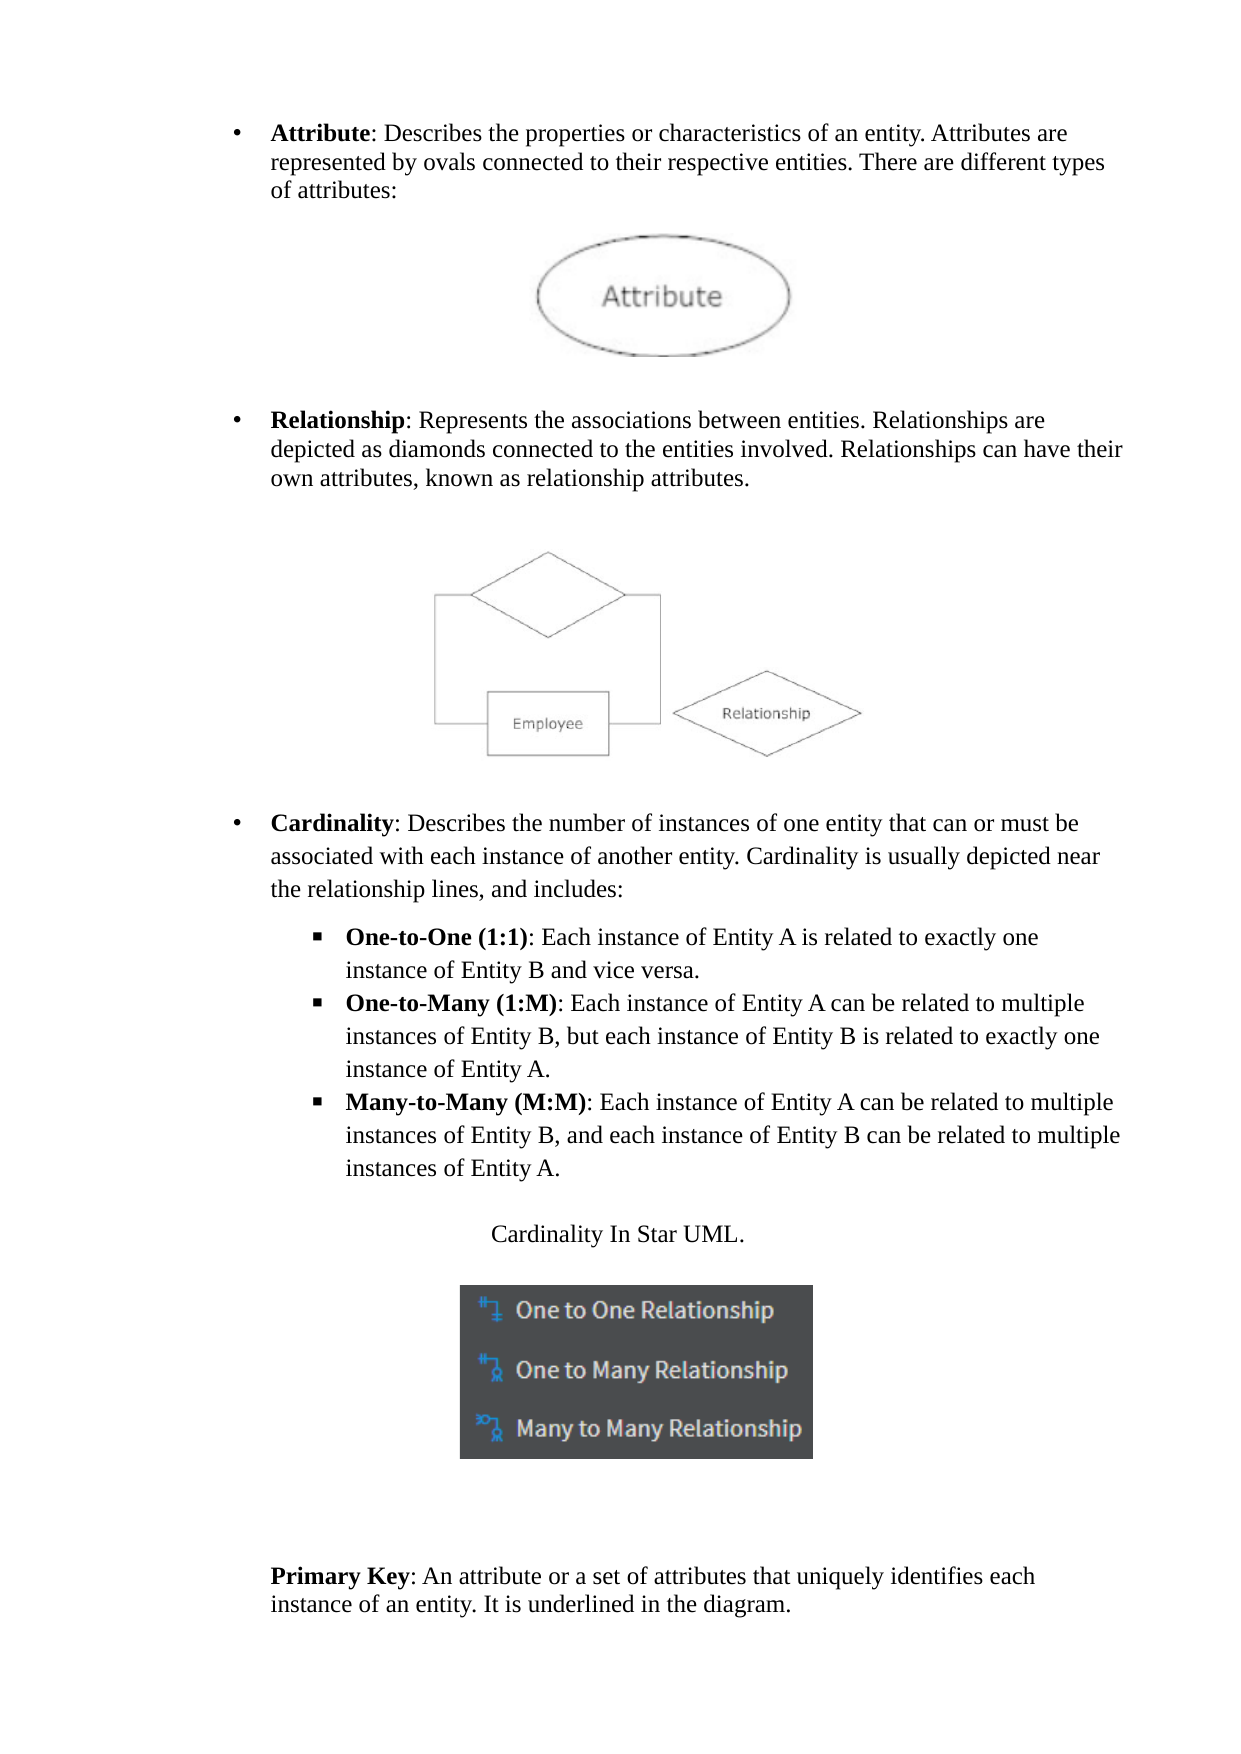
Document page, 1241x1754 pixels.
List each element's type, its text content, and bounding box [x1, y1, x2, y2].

picture [459, 1285, 813, 1459]
list Primary Key: An attribute or a set of attributes that uniquely identifies each instance of an entity. It is underlined in the diagram. [233, 1561, 1123, 1618]
list Cardinality: Describes the number of instances of one entity that can or must be associated with each instance of another entity. Cardinality is usually depicted near the relationship lines, and includes: [233, 808, 1123, 903]
list One-to-One (1:1): Each instance of Entity A is related to exactly one instance of Entity B and vice versa. [308, 922, 1123, 983]
picture [514, 233, 804, 357]
list One-to-Many (1:M): Each instance of Entity A can be related to multiple instances of Entity B, but each instance of Entity B is related to exactly one instance of Entity A. [308, 988, 1123, 1083]
list Many-to-Many (M:M): Each instance of Entity A can be related to multiple instances of Entity B, and each instance of Entity B can be related to multiple instances of Entity A. [308, 1087, 1123, 1182]
text Cardinality In Star UML. [195, 1219, 1123, 1248]
list Attribute: Describes the properties or characteristics of an entity. Attributes are represented by ovals connected to their respective entities. There are different types of attributes: [233, 118, 1123, 204]
picture [402, 549, 867, 762]
list Relationship: Represents the associations between entities. Relationships are depicted as diamonds connected to the entities involved. Relationships can have their own attributes, known as relationship attributes. [233, 406, 1123, 492]
